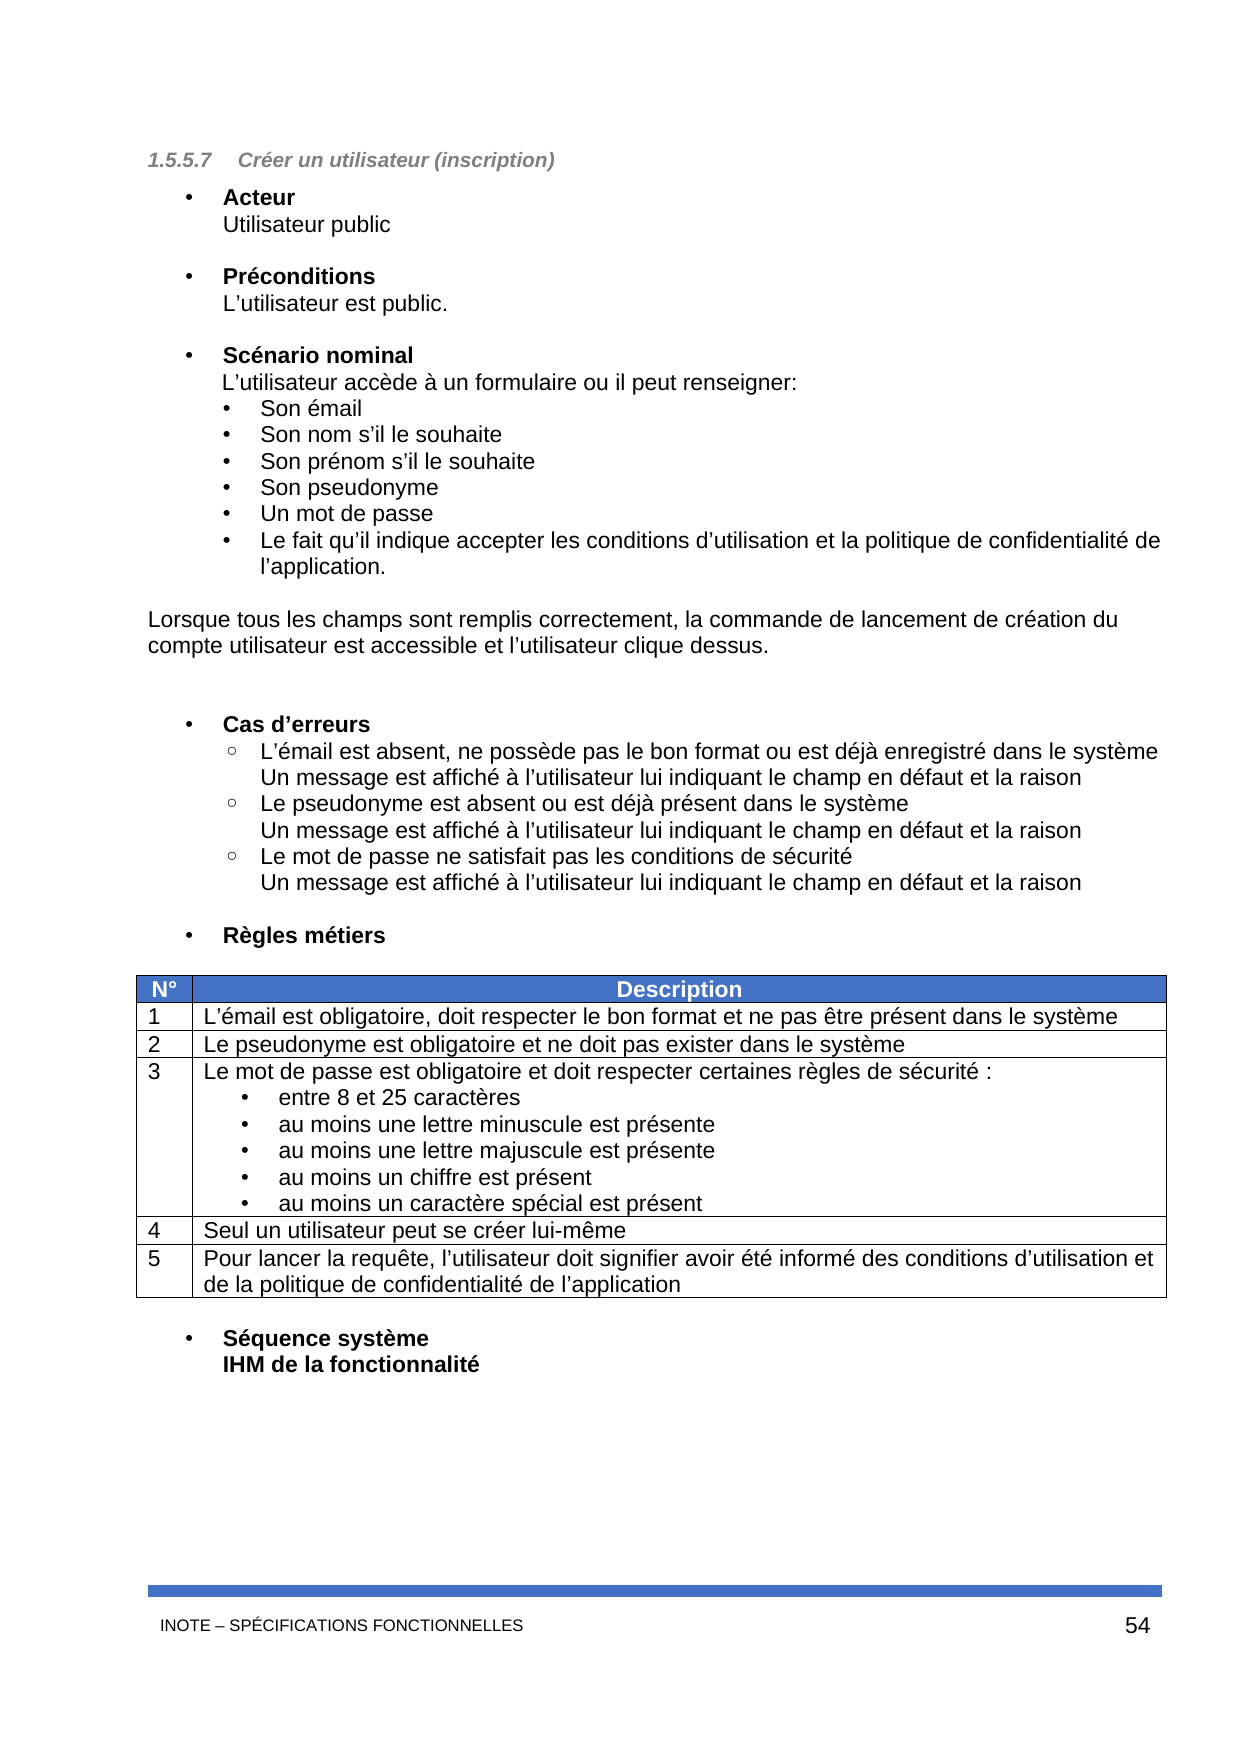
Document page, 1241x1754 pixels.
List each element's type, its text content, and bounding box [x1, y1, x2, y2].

list Utilisateur public [185, 211, 1162, 237]
table_cell Pour lancer la requête, l’utilisateur doit signifier avoir été informé des conditions d’utilisation et de la politique de confidentialité de l’application [193, 1245, 1166, 1297]
list Le fait qu’il indique accepter les conditions d’utilisation et la politique de confidentialité de l’application. [223, 527, 1162, 579]
table_cell Le pseudonyme est obligatoire et ne doit pas exister dans le système [193, 1031, 1166, 1057]
list L’utilisateur est public. [185, 289, 1162, 316]
table_cell 4 [137, 1217, 192, 1243]
list L’émail est absent, ne possède pas le bon format ou est déjà enregistré dans le système [223, 738, 1162, 764]
list Le pseudonyme est absent ou est déjà présent dans le système [223, 790, 1162, 817]
table_cell 2 [137, 1031, 192, 1057]
table_cell 1 [137, 1003, 192, 1029]
list IHM de la fonctionnalité [185, 1351, 1162, 1377]
list Acteur [185, 184, 1162, 211]
text Lorsque tous les champs sont remplis correctement, la commande de lancement de création du compte utilisateur est accessible et l’utilisateur clique dessus. [148, 606, 1162, 658]
list Séquence système [185, 1325, 1162, 1351]
table_cell Le mot de passe est obligatoire et doit respecter certaines règles de sécurité : entre 8 et 25 caractères au moins une lettre minuscule est présente au moins une lettre majuscule est présente au moins un chiffre est présent au moins un caractère spécial est présent [193, 1058, 1166, 1216]
table_cell Seul un utilisateur peut se créer lui-même [193, 1217, 1166, 1243]
list Son prénom s’il le souhaite [223, 448, 1162, 474]
text L’utilisateur accède à un formulaire ou il peut renseigner: [148, 369, 1162, 395]
subtitle Créer un utilisateur (inscription) [148, 148, 1162, 172]
list Un message est affiché à l’utilisateur lui indiquant le champ en défaut et la raison [223, 764, 1162, 790]
list Règles métiers [185, 922, 1162, 948]
table_cell L’émail est obligatoire, doit respecter le bon format et ne pas être présent dans le système [193, 1003, 1166, 1029]
list Son pseudonyme [223, 474, 1162, 500]
list Un mot de passe [223, 500, 1162, 527]
table_cell 5 [137, 1245, 192, 1297]
list Préconditions [185, 263, 1162, 289]
list Cas d’erreurs [185, 711, 1162, 738]
list Son émail [223, 395, 1162, 421]
table_cell 3 [137, 1058, 192, 1216]
table_header Description [193, 976, 1166, 1002]
list Scénario nominal [185, 342, 1162, 369]
list Un message est affiché à l’utilisateur lui indiquant le champ en défaut et la raison [223, 869, 1162, 896]
list Un message est affiché à l’utilisateur lui indiquant le champ en défaut et la raison [223, 817, 1162, 843]
table_header N° [137, 976, 192, 1002]
list Le mot de passe ne satisfait pas les conditions de sécurité [223, 843, 1162, 869]
list Son nom s’il le souhaite [223, 421, 1162, 448]
